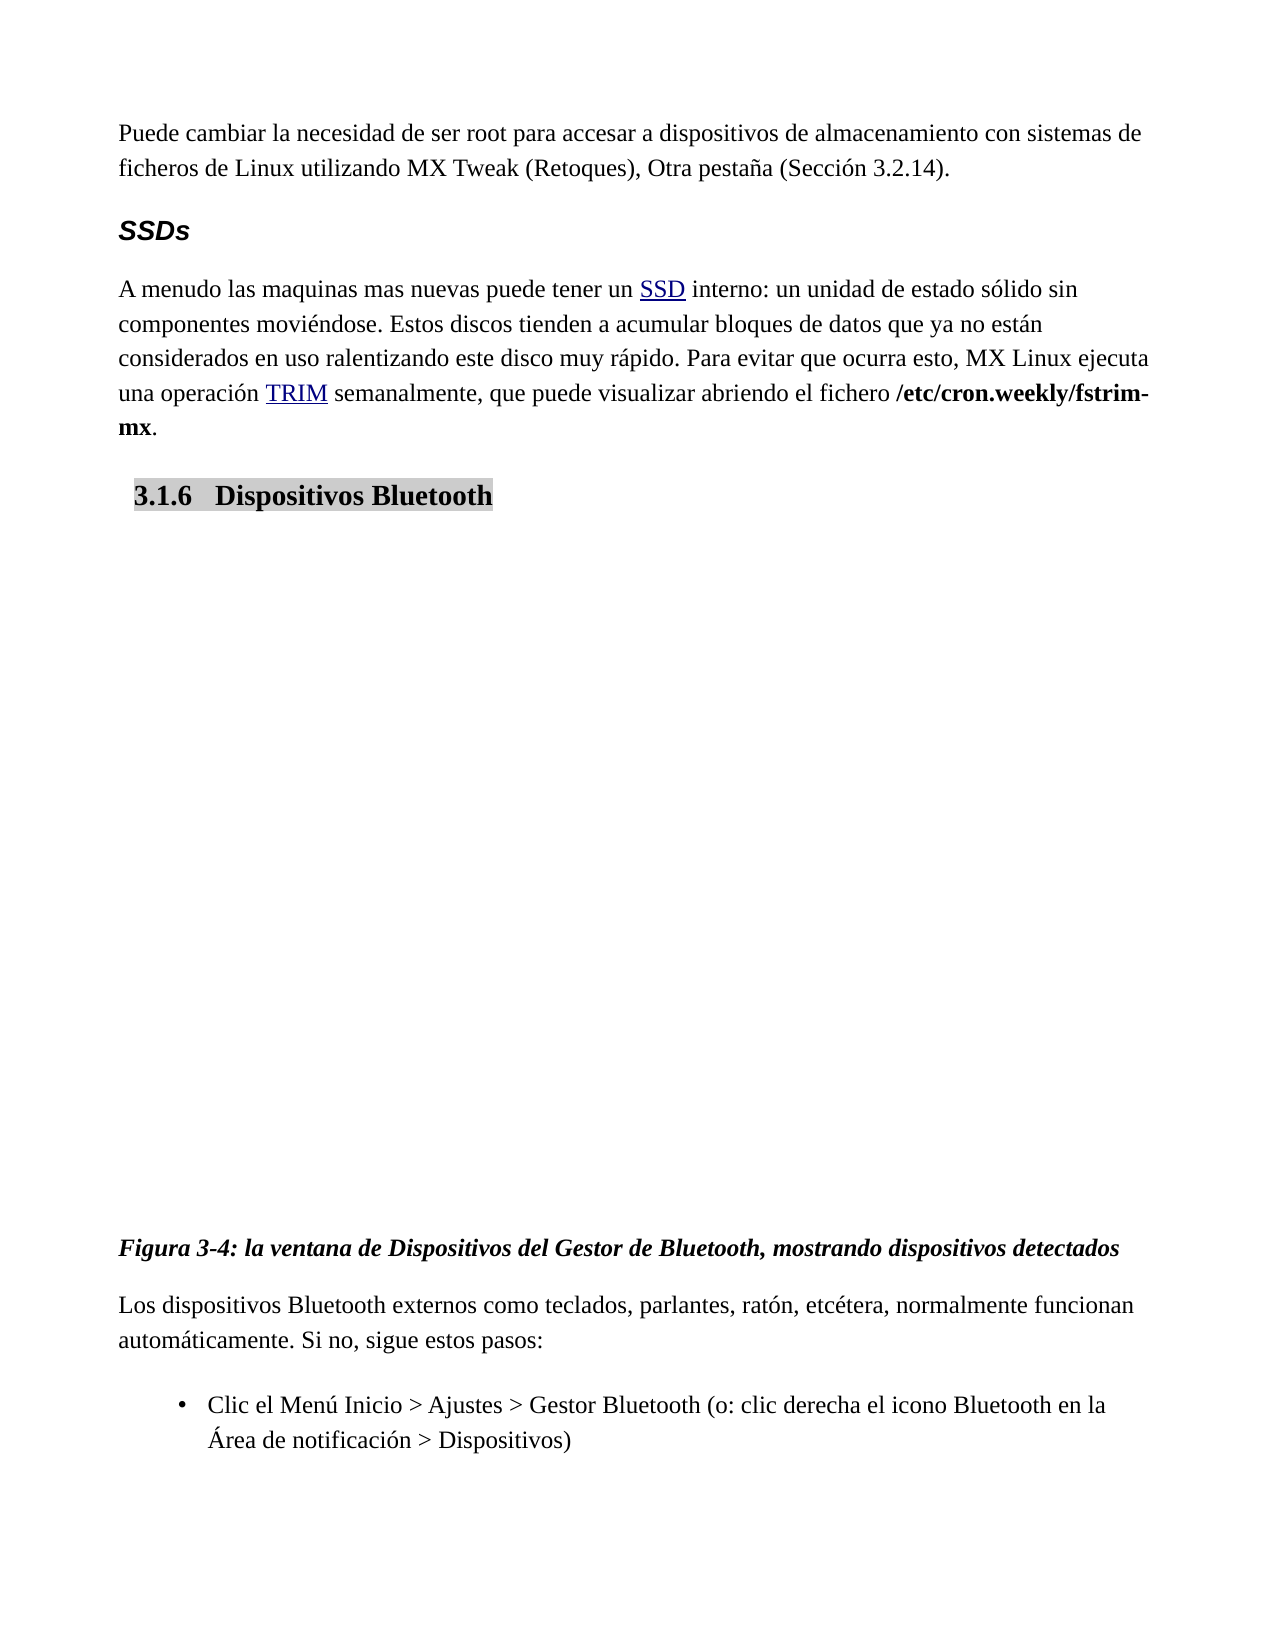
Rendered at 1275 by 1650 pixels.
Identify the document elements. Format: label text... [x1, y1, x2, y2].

subtitle 3.1.6 Dispositivos Bluetooth [493, 478, 1141, 511]
text Los dispositivos Bluetooth externos como teclados, parlantes, ratón, etcétera, normalmente funcionan automáticamente. Si no, sigue estos pasos: [118, 1290, 1157, 1353]
list Clic el Menú Inicio > Ajustes > Gestor Bluetooth (o: clic derecha el icono Bluetooth en la Área de notificación > Dispositivos) [178, 1391, 1141, 1454]
text Figura 3-4: la ventana de Dispositivos del Gestor de Bluetooth, mostrando dispositivos detectados [118, 1233, 1157, 1262]
text Puede cambiar la necesidad de ser root para accesar a dispositivos de almacenamiento con sistemas de ficheros de Linux utilizando MX Tweak (Retoques), Otra pestaña (Sección 3.2.14). [118, 118, 1157, 181]
subtitle SSDs [118, 214, 1157, 246]
text A menudo las maquinas mas nuevas puede tener un SSD interno: un unidad de estado sólido sin componentes moviéndose. Estos discos tienden a acumular bloques de datos que ya no están considerados en uso ralentizando este disco muy rápido. Para evitar que ocurra esto, MX Linux ejecuta una operación TRIM semanalmente, que puede visualizar abriendo el fichero /etc/cron.weekly/fstrim-mx. [118, 274, 1157, 441]
